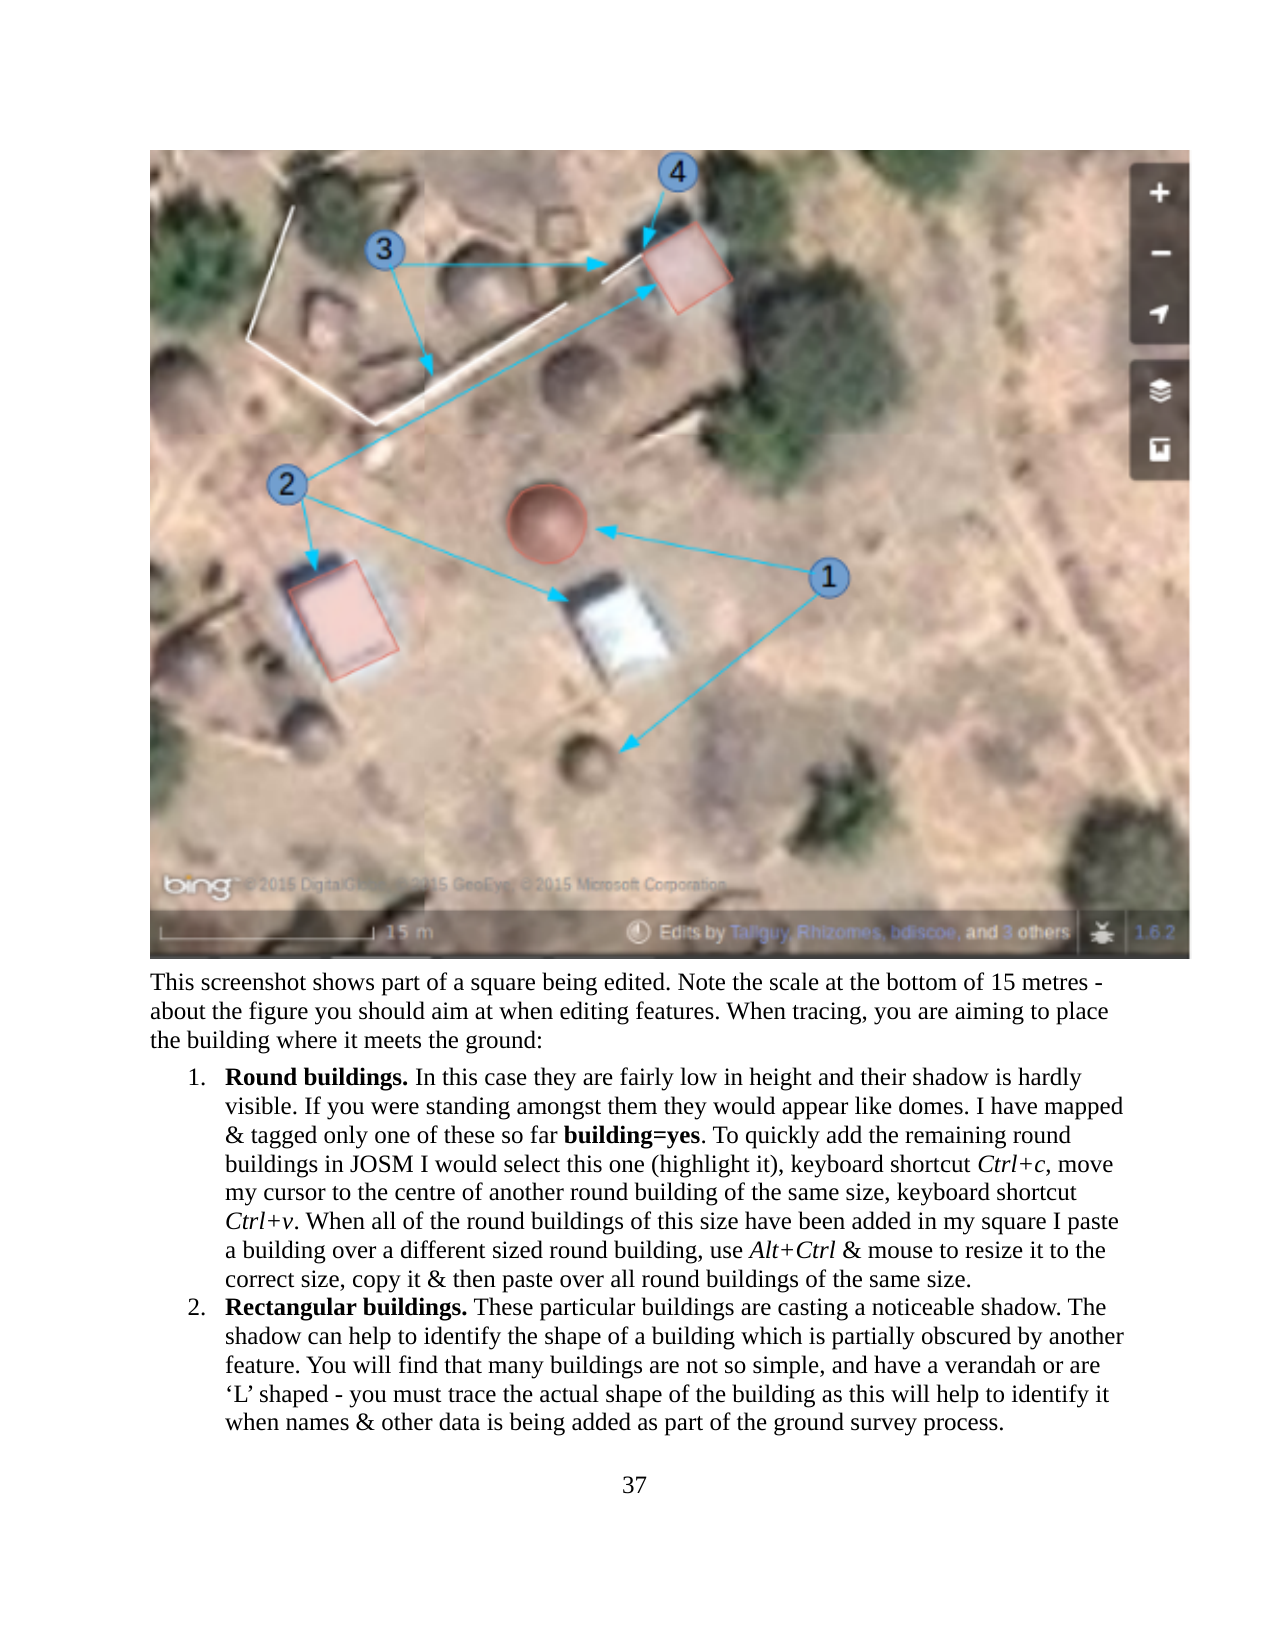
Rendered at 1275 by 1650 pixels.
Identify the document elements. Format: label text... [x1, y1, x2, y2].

list Round buildings. In this case they are fairly low in height and their shadow is hardly visible. If you were standing amongst them they would appear like domes. I have mapped & tagged only one of these so far building=yes. To quickly add the remaining round buildings in JOSM I would select this one (highlight it), keyboard shortcut Ctrl+c, move my cursor to the centre of another round building of the same size, keyboard shortcut Ctrl+v. When all of the round buildings of this size have been added in my square I paste a building over a different sized round building, use Alt+Ctrl & mouse to resize it to the correct size, copy it & then paste over all round buildings of the same size. [187, 1062, 1125, 1292]
text This screenshot shows part of a square being edited. Note the scale at the bottom of 15 metres - about the figure you should aim at when editing features. When tracing, you are aiming to place the building where it meets the ground: [150, 967, 1125, 1053]
picture [150, 150, 1192, 959]
list Rectangular buildings. These particular buildings are casting a noticeable shadow. The shadow can help to identify the shape of a building which is partially obscured by another feature. You will find that many buildings are not so simple, and have a verandah or are ‘L’ shaped - you must trace the actual shape of the building as this will help to identify it when names & other data is being added as part of the ground survey process. [187, 1292, 1125, 1436]
